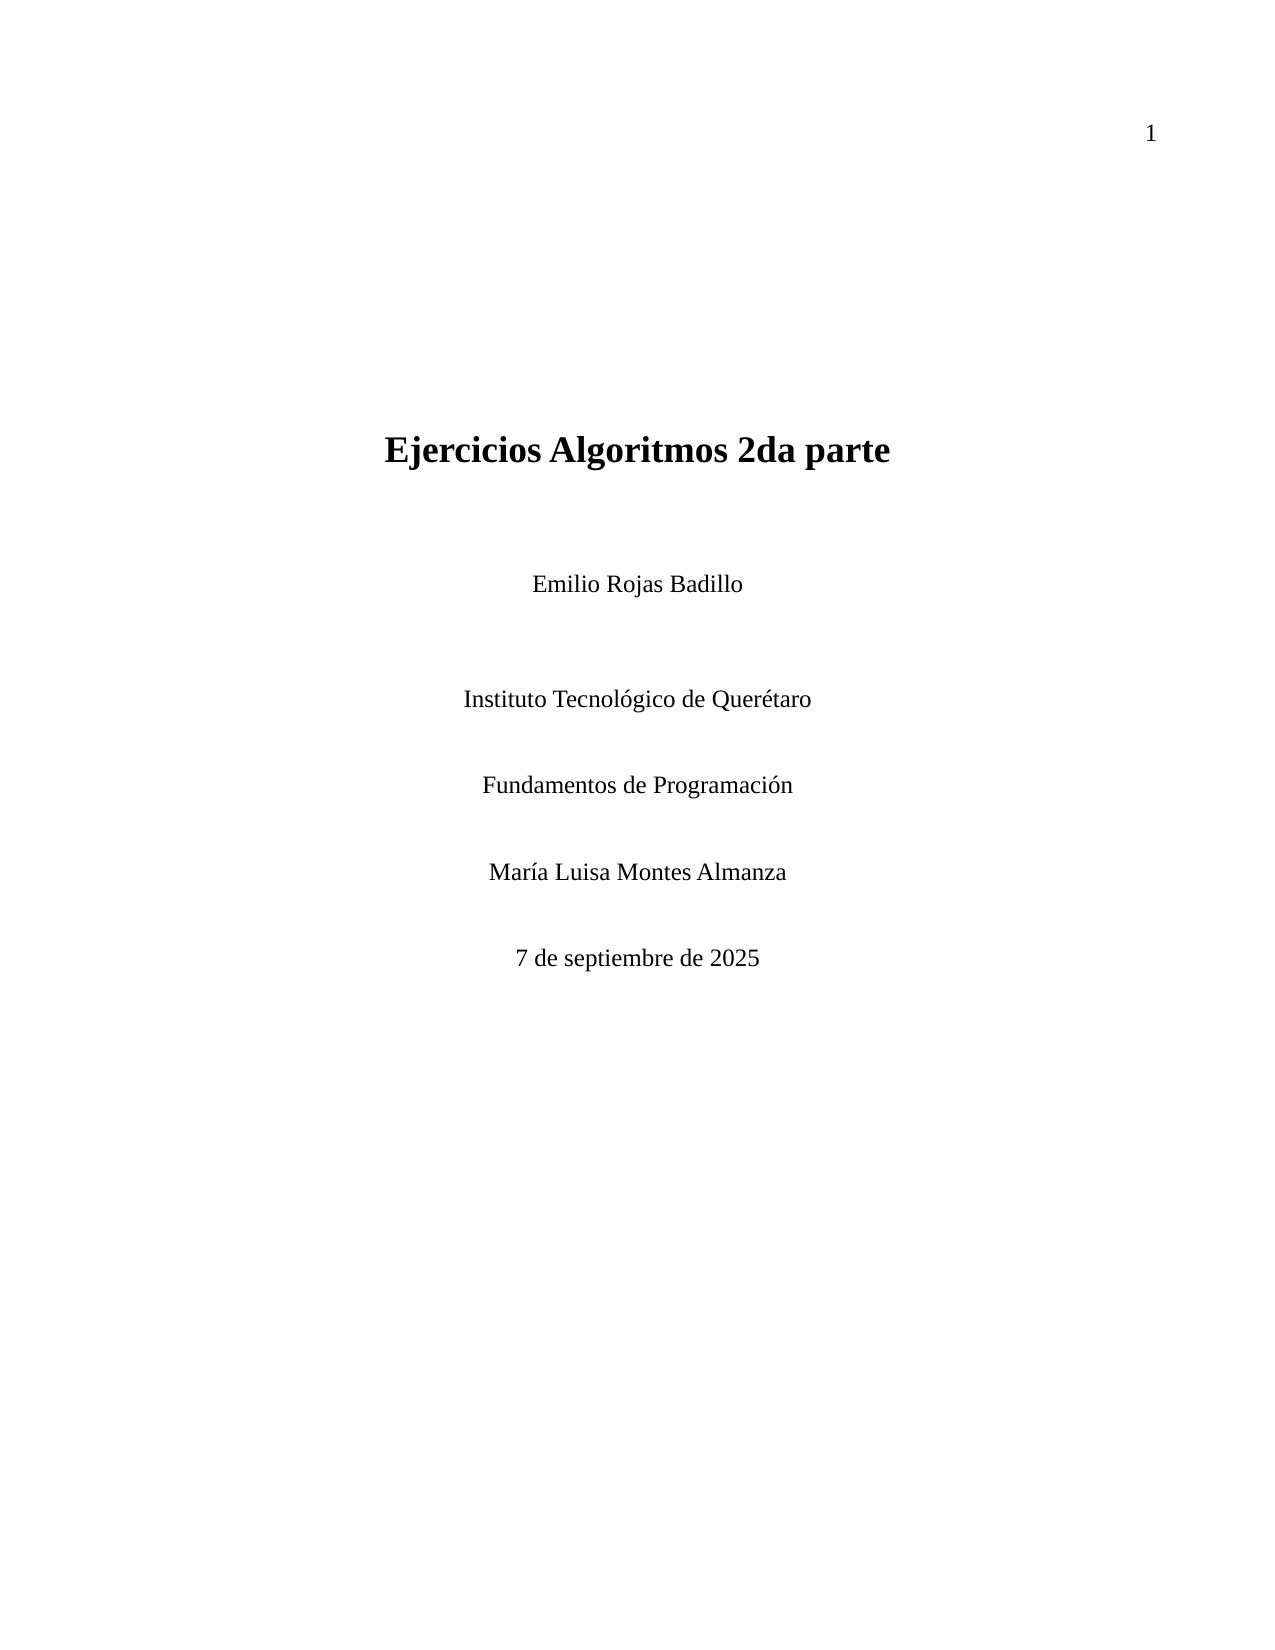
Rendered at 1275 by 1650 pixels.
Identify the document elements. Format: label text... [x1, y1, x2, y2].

text 7 de septiembre de 2025 [118, 943, 1157, 972]
text Fundamentos de Programación [118, 770, 1157, 799]
subtitle Ejercicios Algoritmos 2da parte [118, 427, 1157, 470]
text Instituto Tecnológico de Querétaro [118, 684, 1157, 713]
text Emilio Rojas Badillo [118, 569, 1157, 598]
text María Luisa Montes Almanza [118, 857, 1157, 885]
